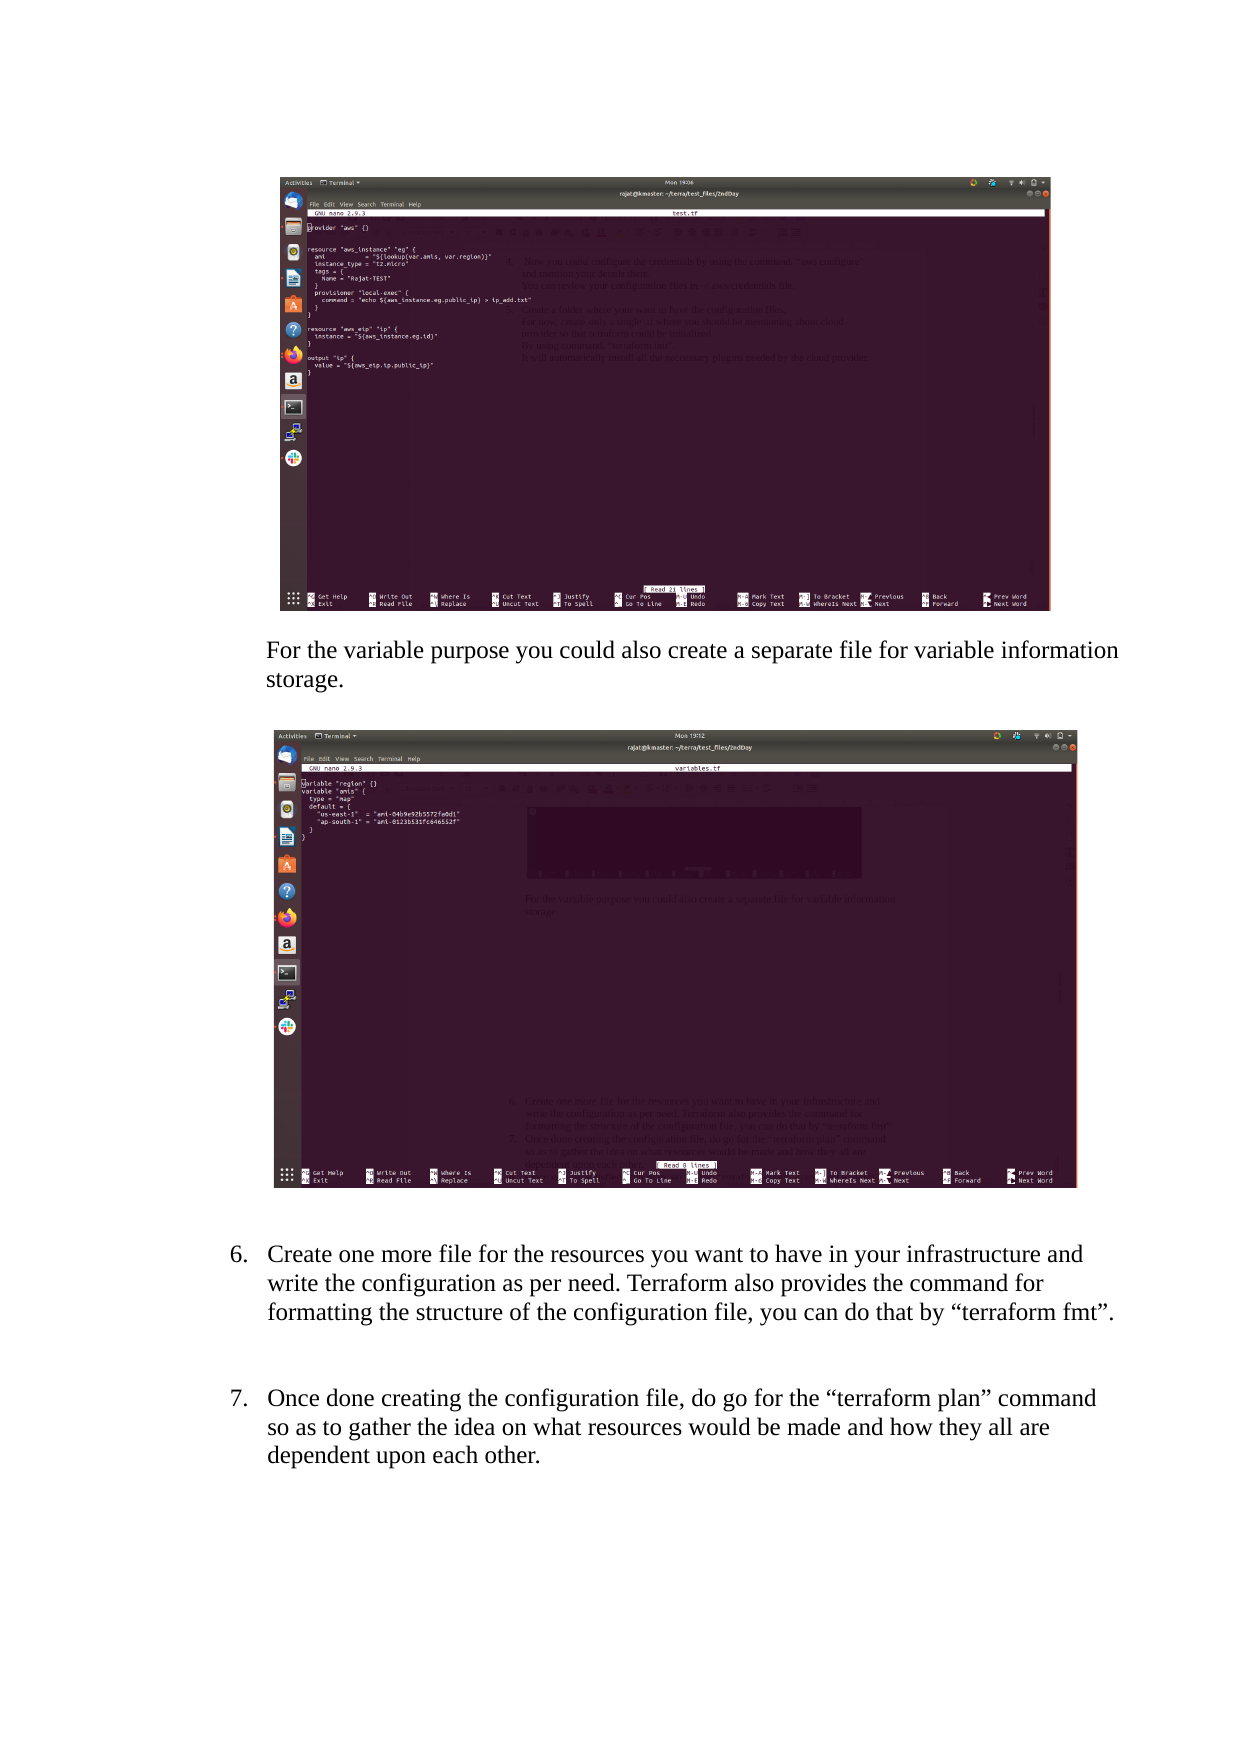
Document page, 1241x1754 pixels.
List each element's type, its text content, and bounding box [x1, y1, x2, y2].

text For the variable purpose you could also create a separate file for variable information storage. [118, 636, 1122, 693]
list Once done creating the configuration file, do go for the “terraform plan” command so as to gather the idea on what resources would be made and how they all are dependent upon each other. [229, 1383, 1122, 1469]
picture [280, 177, 1051, 611]
picture [273, 730, 1078, 1188]
list Create one more file for the resources you want to have in your infrastructure and write the configuration as per need. Terraform also provides the command for formatting the structure of the configuration file, you can do that by “terraform fmt”. [229, 1239, 1122, 1326]
